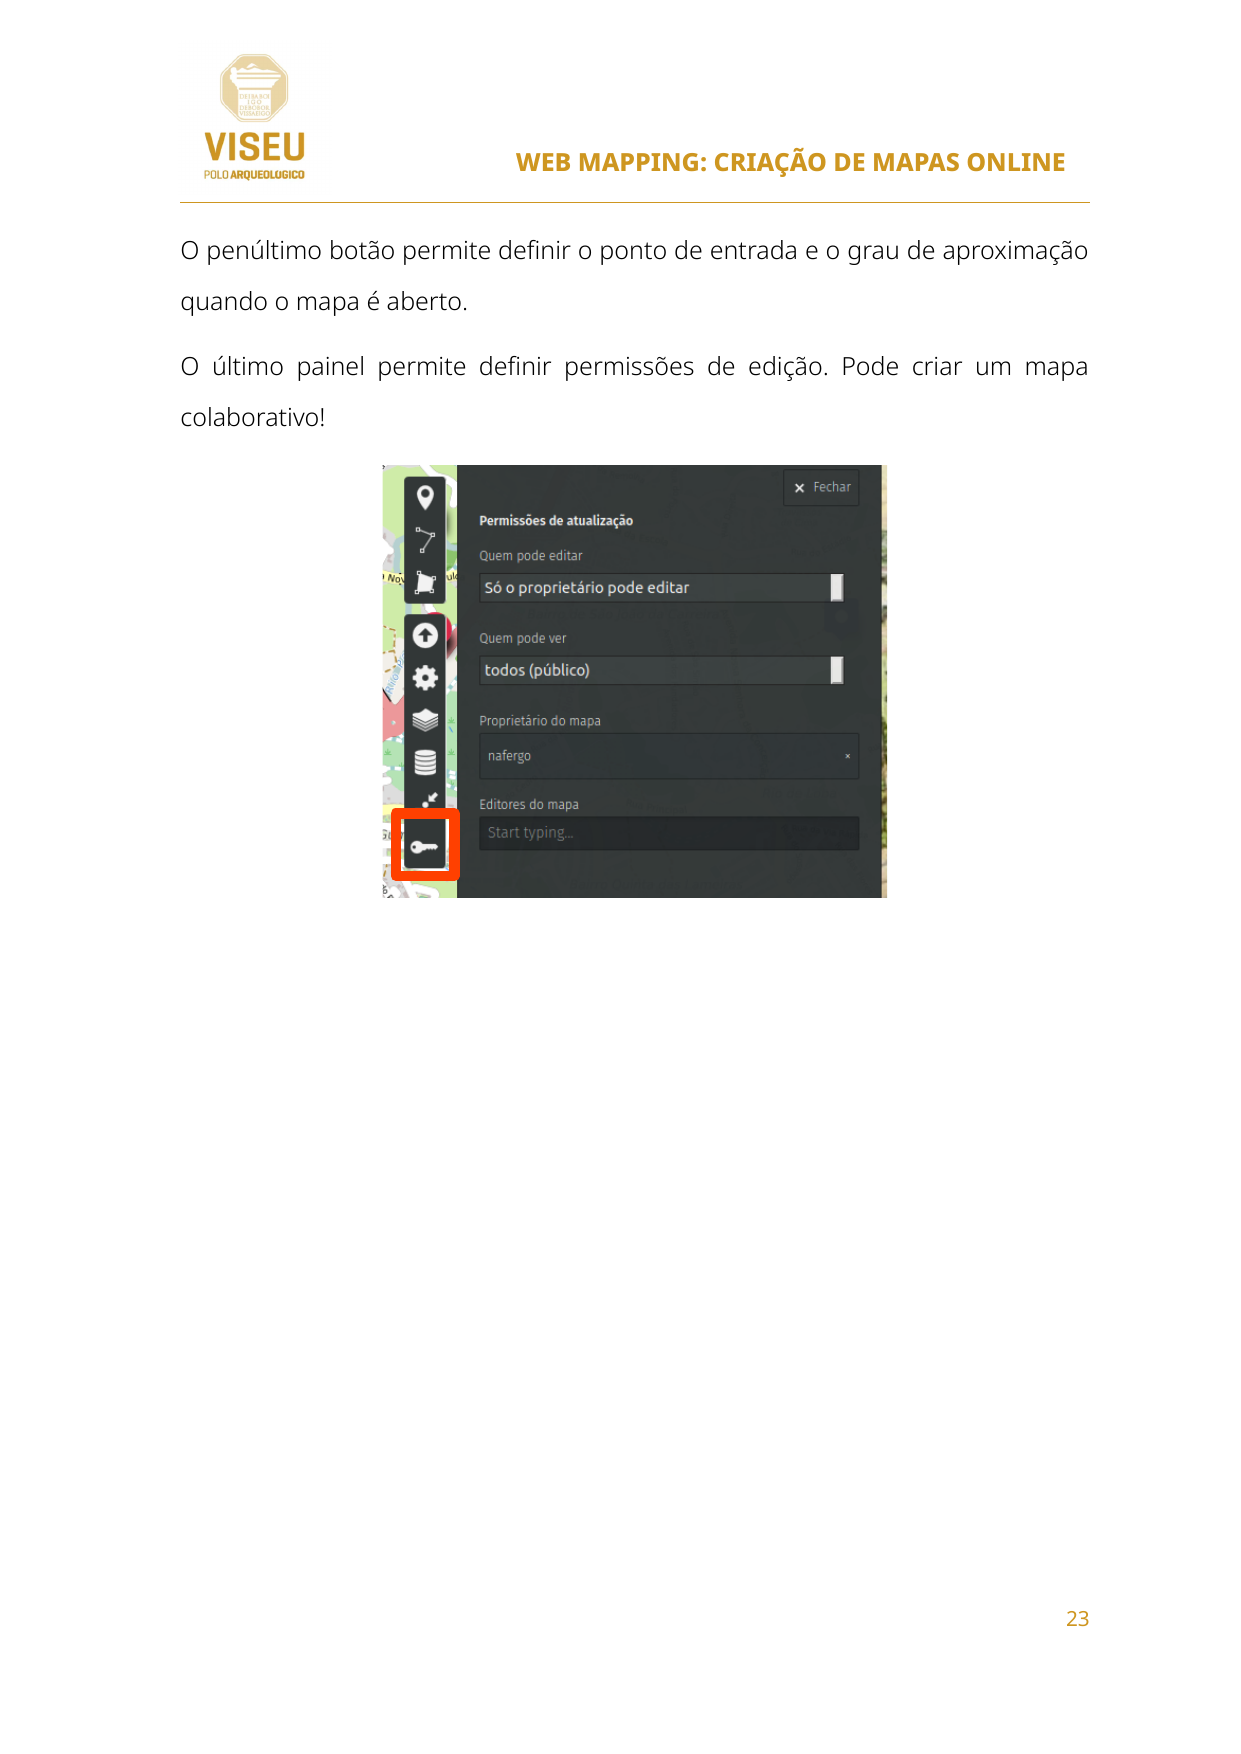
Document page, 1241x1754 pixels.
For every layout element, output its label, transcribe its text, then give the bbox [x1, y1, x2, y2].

text O último painel permite definir permissões de edição. Pode criar um mapa colaborativo! [180, 349, 1090, 434]
text O penúltimo botão permite definir o ponto de entrada e o grau de aproximação quando o mapa é aberto. [180, 232, 1090, 317]
picture [382, 465, 888, 898]
